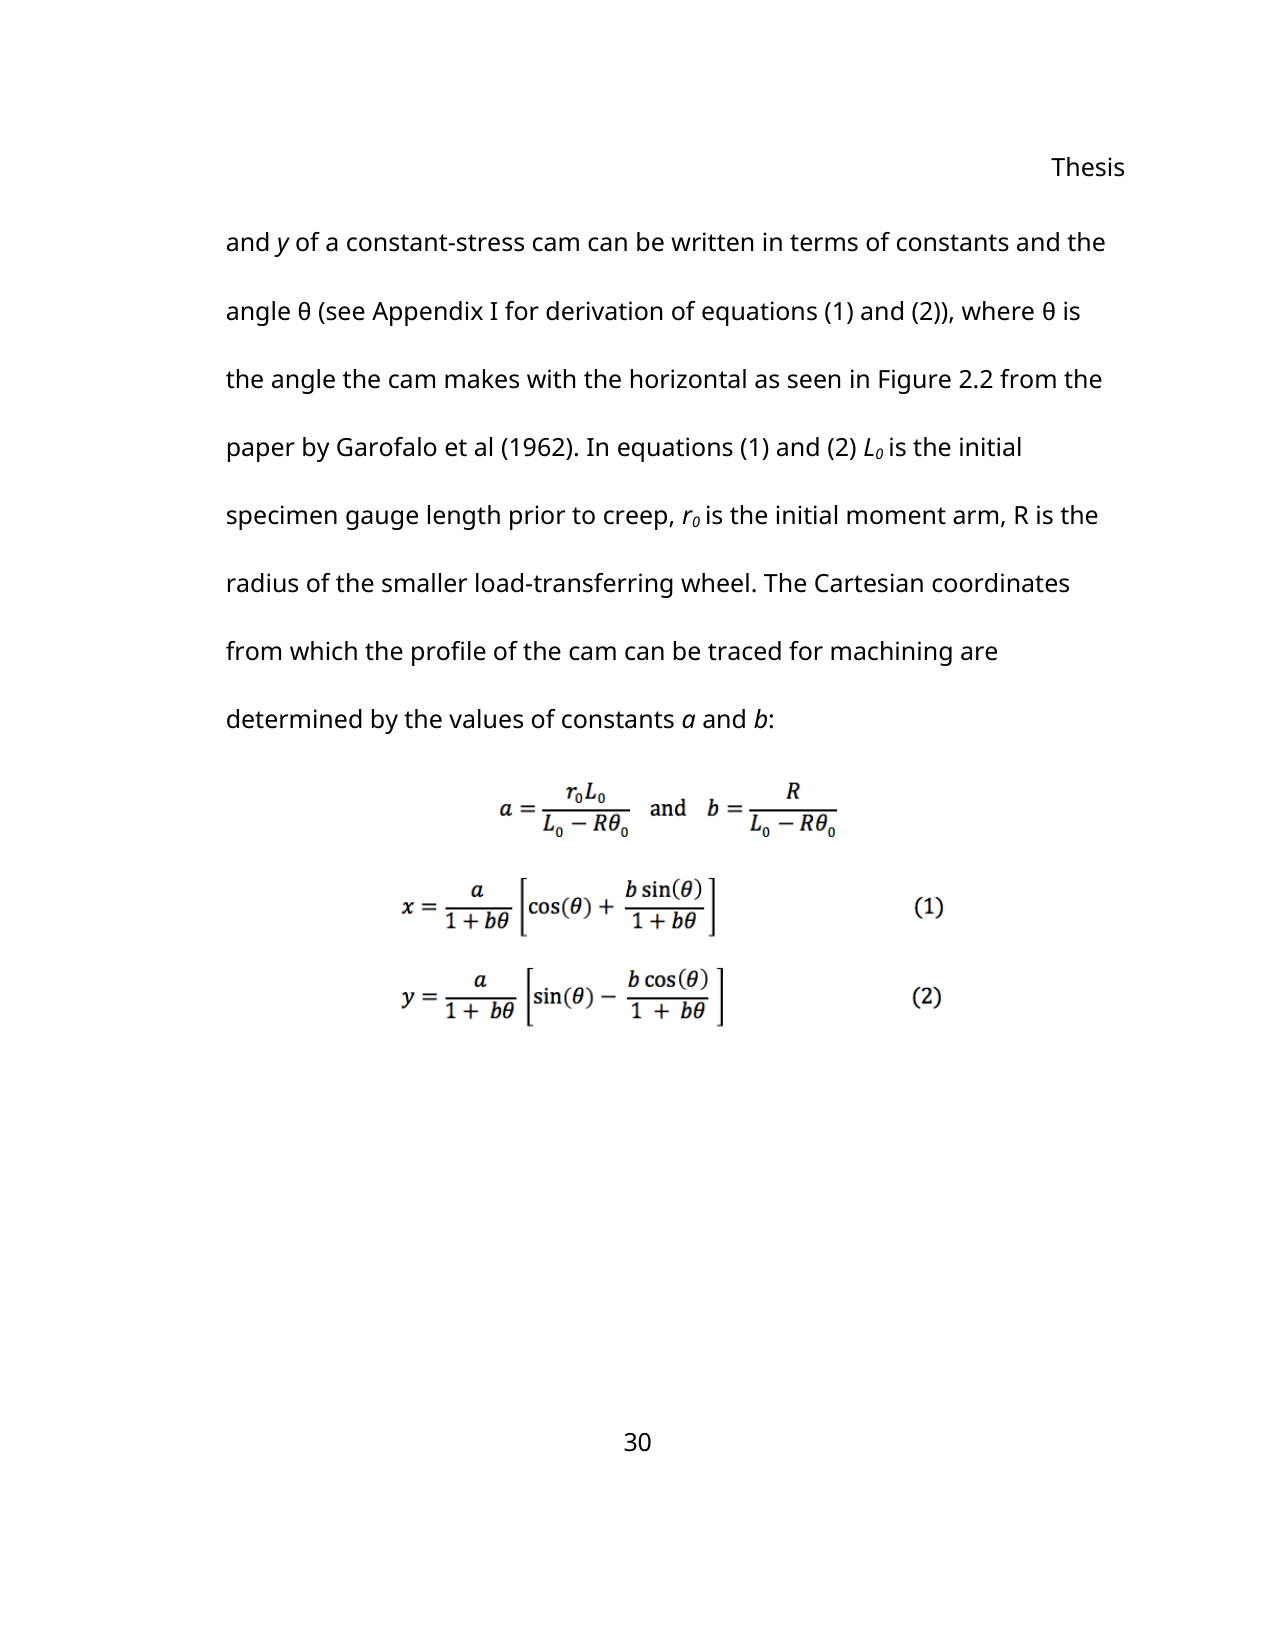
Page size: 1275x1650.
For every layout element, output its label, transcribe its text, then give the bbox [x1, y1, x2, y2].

picture [383, 770, 967, 1058]
text and y of a constant-stress cam can be written in terms of constants and the angle θ (see Appendix I for derivation of equations (1) and (2)), where θ is the angle the cam makes with the horizontal as seen in Figure 2.2 from the paper by Garofalo et al (1962). In equations (1) and (2) L0 is the initial specimen gauge length prior to creep, r0 is the initial moment arm, R is the radius of the smaller load-transferring wheel. The Cartesian coordinates from which the profile of the cam can be traced for machining are determined by the values of constants a and b: [224, 225, 1125, 736]
